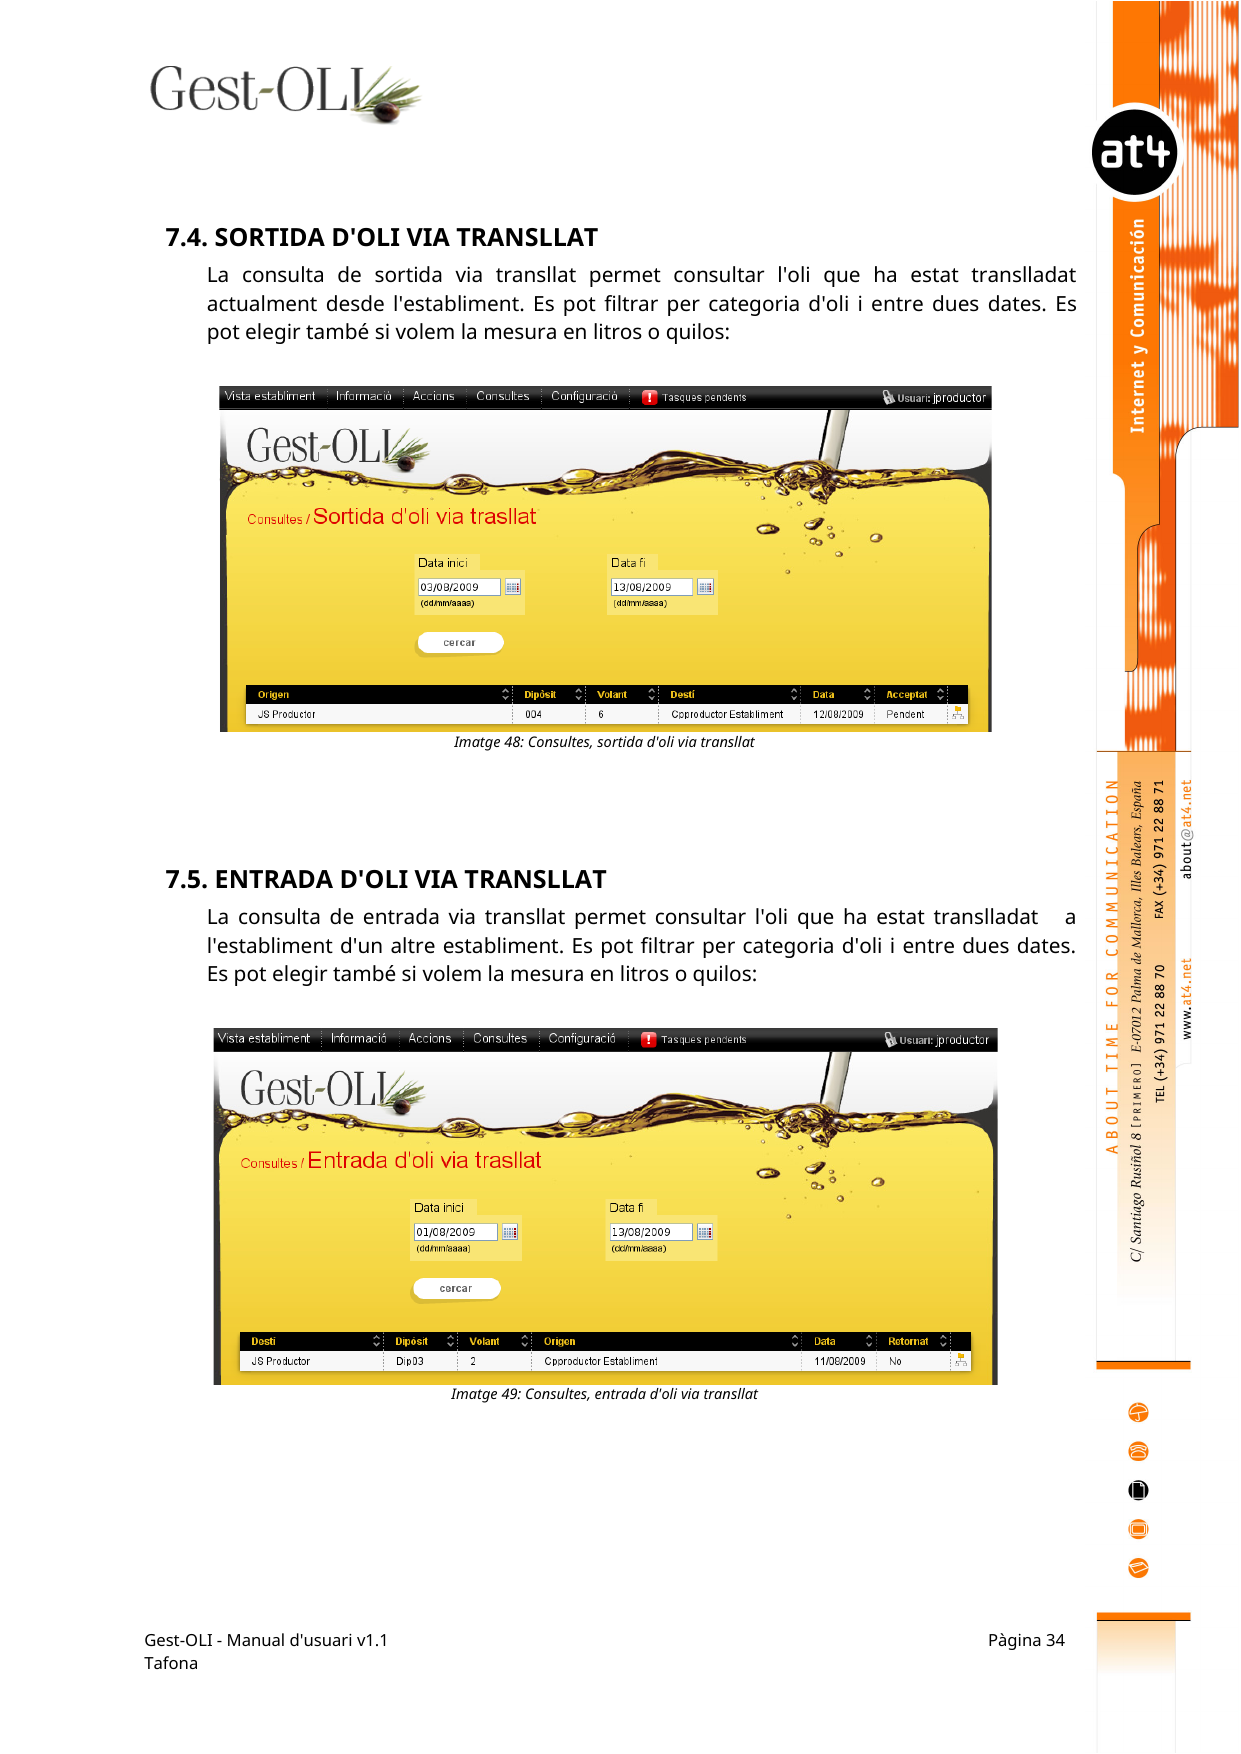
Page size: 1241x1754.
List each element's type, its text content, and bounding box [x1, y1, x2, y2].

picture [213, 1028, 998, 1385]
picture [1085, 1, 1239, 1753]
subtitle 7.4. SORTIDA D'OLI VIA TRANSLLAT [133, 220, 1078, 254]
text Imatge 49: Consultes, entrada d'oli via transllat [213, 1385, 997, 1404]
text Imatge 48: Consultes, sortida d'oli via transllat [219, 732, 992, 752]
text La consulta de entrada via transllat permet consultar l'oli que ha estat translladat a l'establiment d'un altre establiment. Es pot filtrar per categoria d'oli i entre dues dates. Es pot elegir també si volem la mesura en litros o quilos: [207, 902, 1078, 988]
subtitle 7.5. ENTRADA D'OLI VIA TRANSLLAT [133, 862, 1078, 896]
picture [149, 66, 423, 126]
text La consulta de sortida via transllat permet consultar l'oli que ha estat translladat actualment desde l'establiment. Es pot filtrar per categoria d'oli i entre dues dates. Es pot elegir també si volem la mesura en litros o quilos: [207, 260, 1078, 346]
picture [219, 386, 992, 732]
